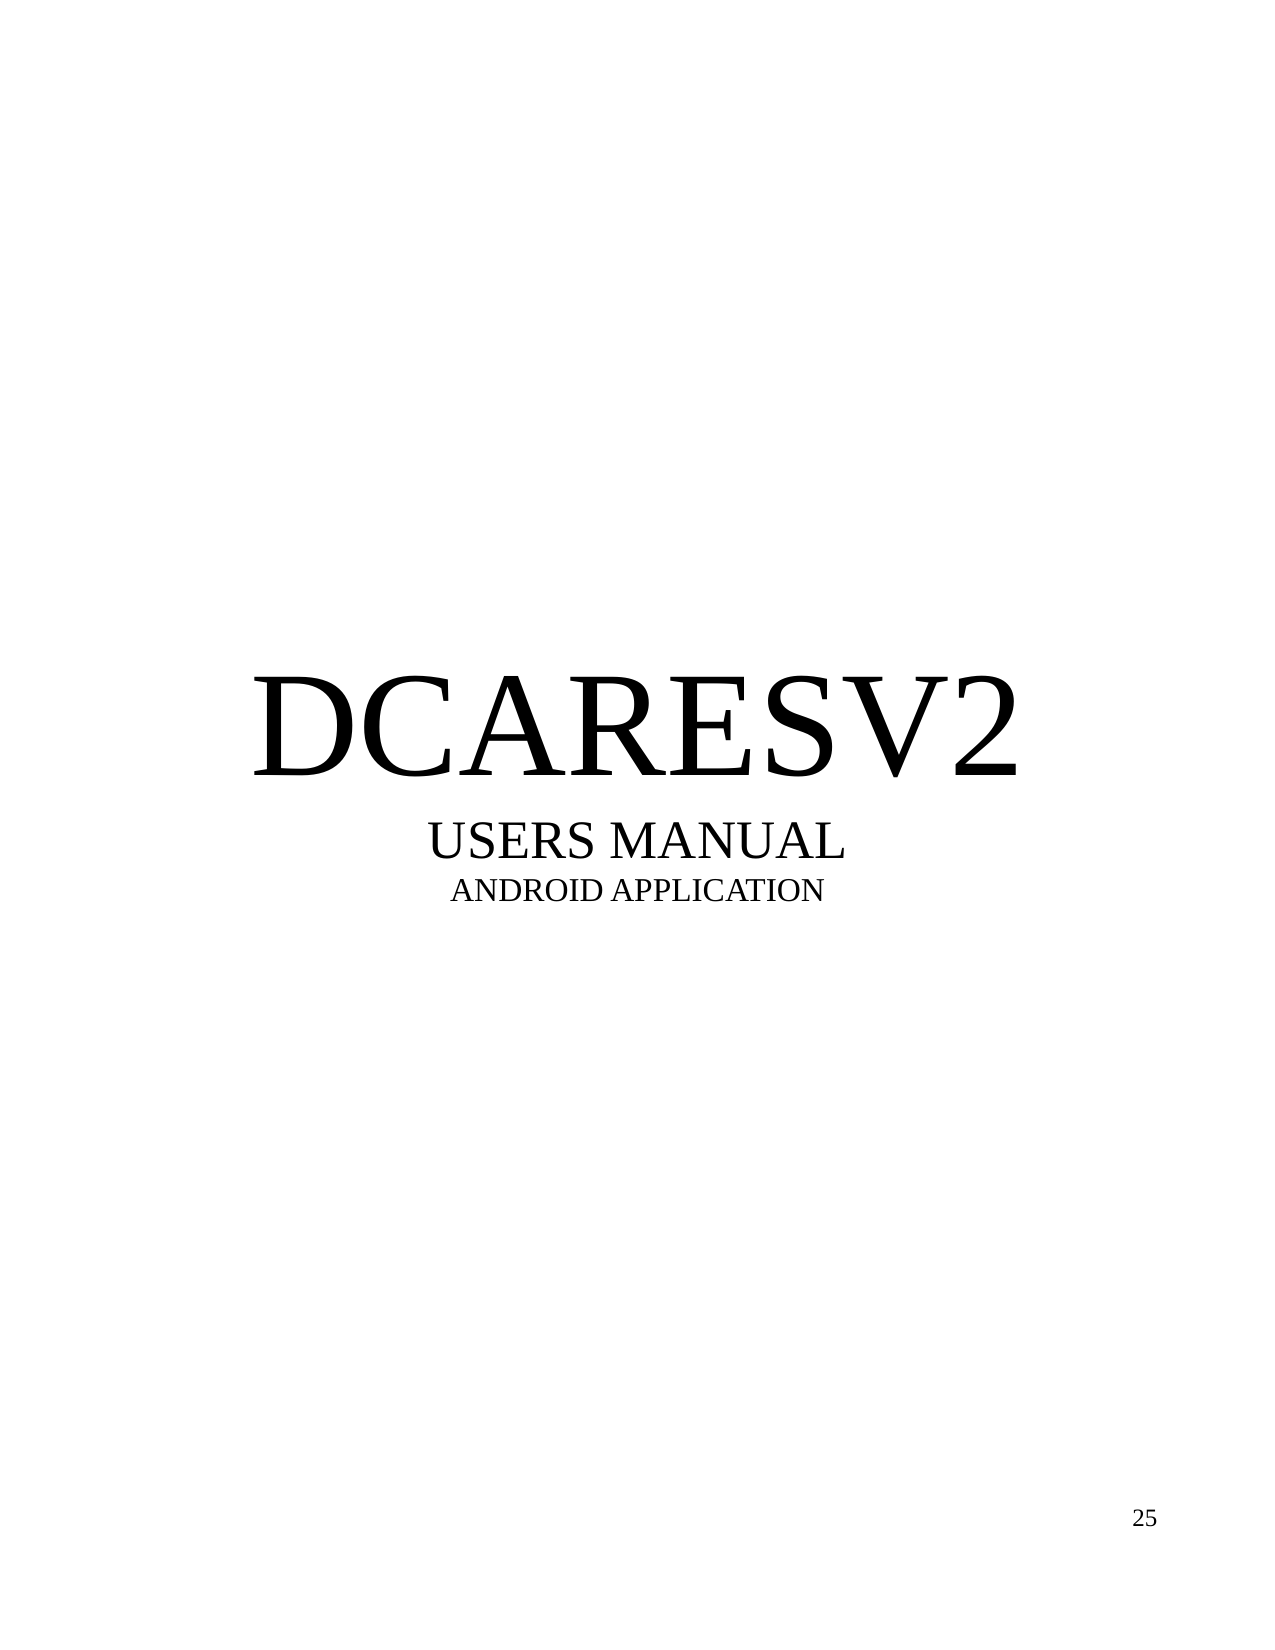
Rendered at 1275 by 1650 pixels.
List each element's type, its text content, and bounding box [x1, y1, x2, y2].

text USERS MANUAL [118, 808, 1157, 870]
text DCARESV2 [118, 636, 1157, 808]
text ANDROID APPLICATION [118, 870, 1157, 909]
